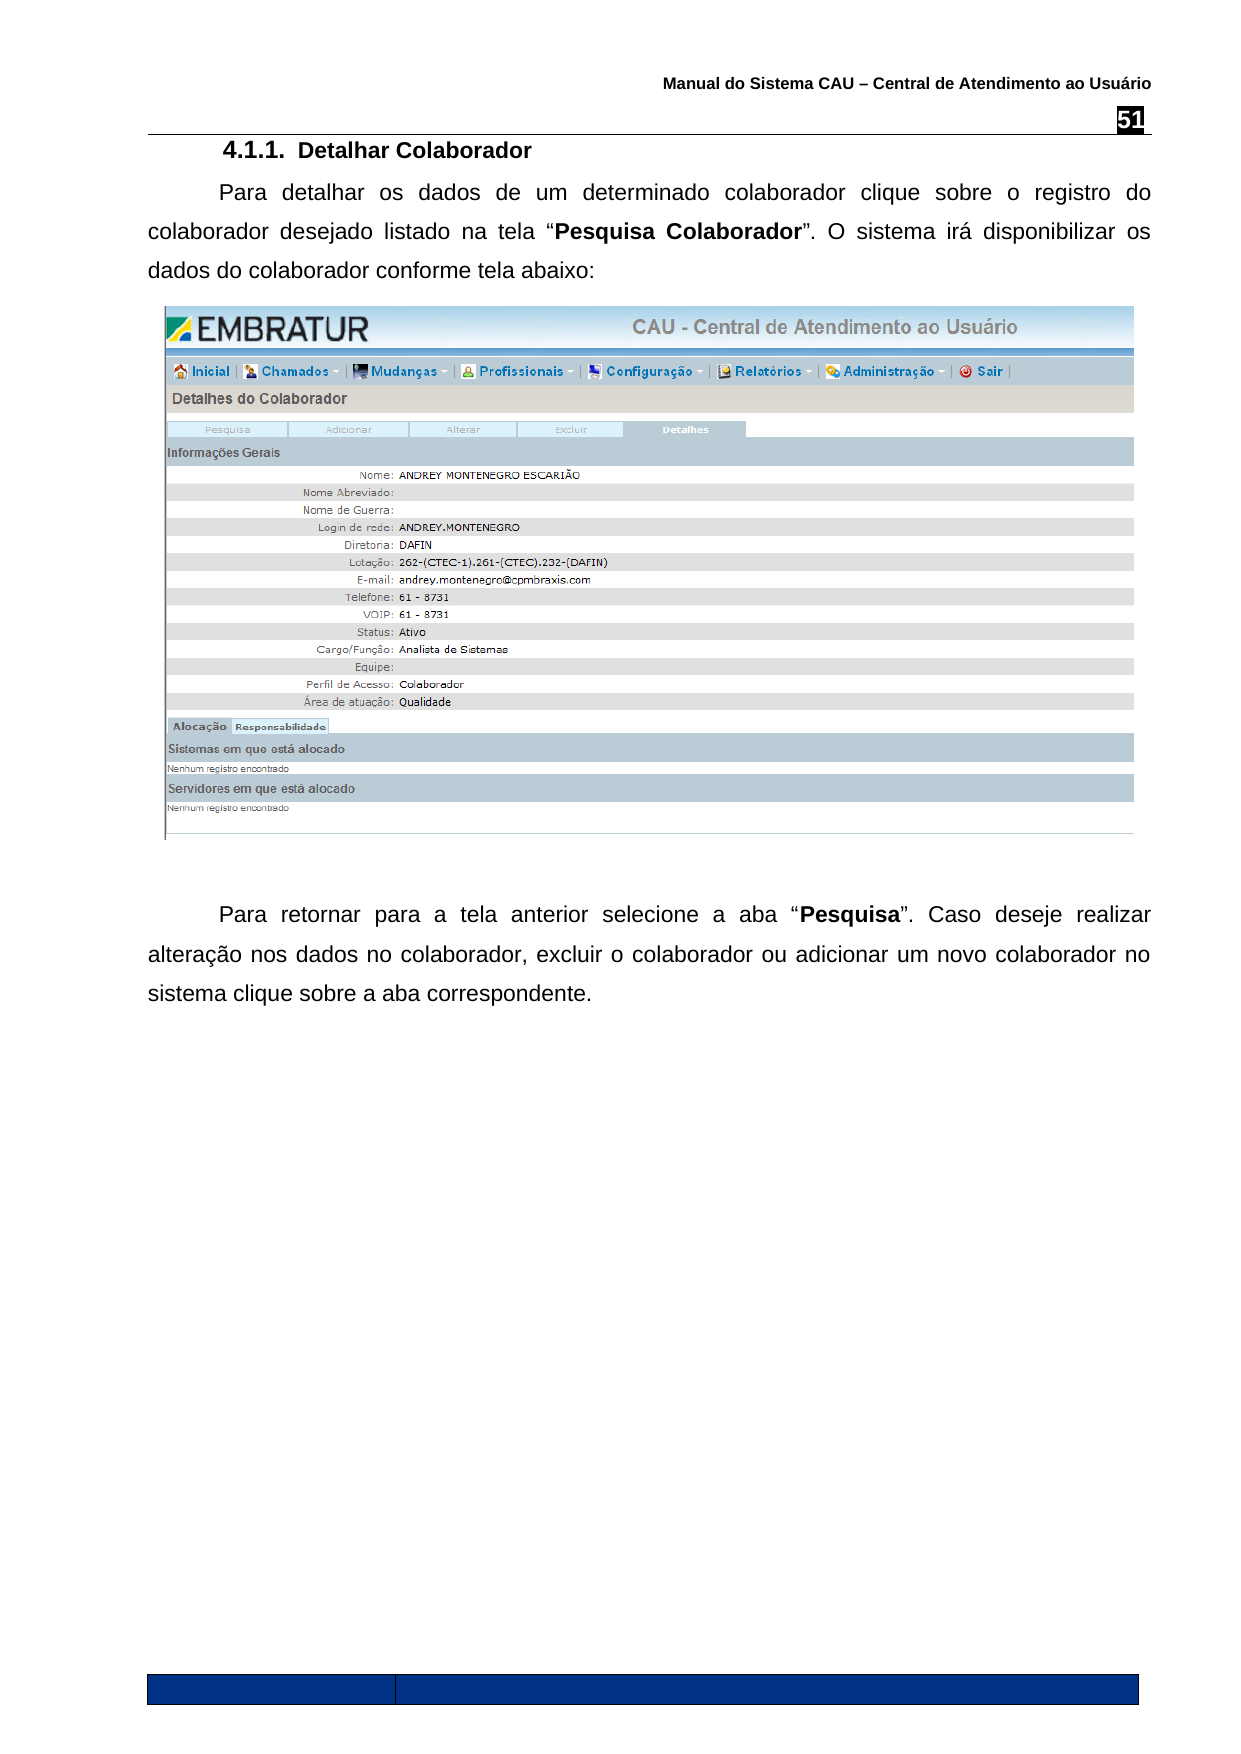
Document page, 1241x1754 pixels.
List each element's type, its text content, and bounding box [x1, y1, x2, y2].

text Para retornar para a tela anterior selecione a aba “Pesquisa”. Caso deseje realizar alteração nos dados no colaborador, excluir o colaborador ou adicionar um novo colaborador no sistema clique sobre a aba correspondente. [148, 901, 1152, 1007]
text Para detalhar os dados de um determinado colaborador clique sobre o registro do colaborador desejado listado na tela “Pesquisa Colaborador”. O sistema irá disponibilizar os dados do colaborador conforme tela abaixo: [148, 178, 1152, 284]
list Detalhar Colaborador [223, 135, 1152, 164]
picture [164, 306, 1134, 840]
